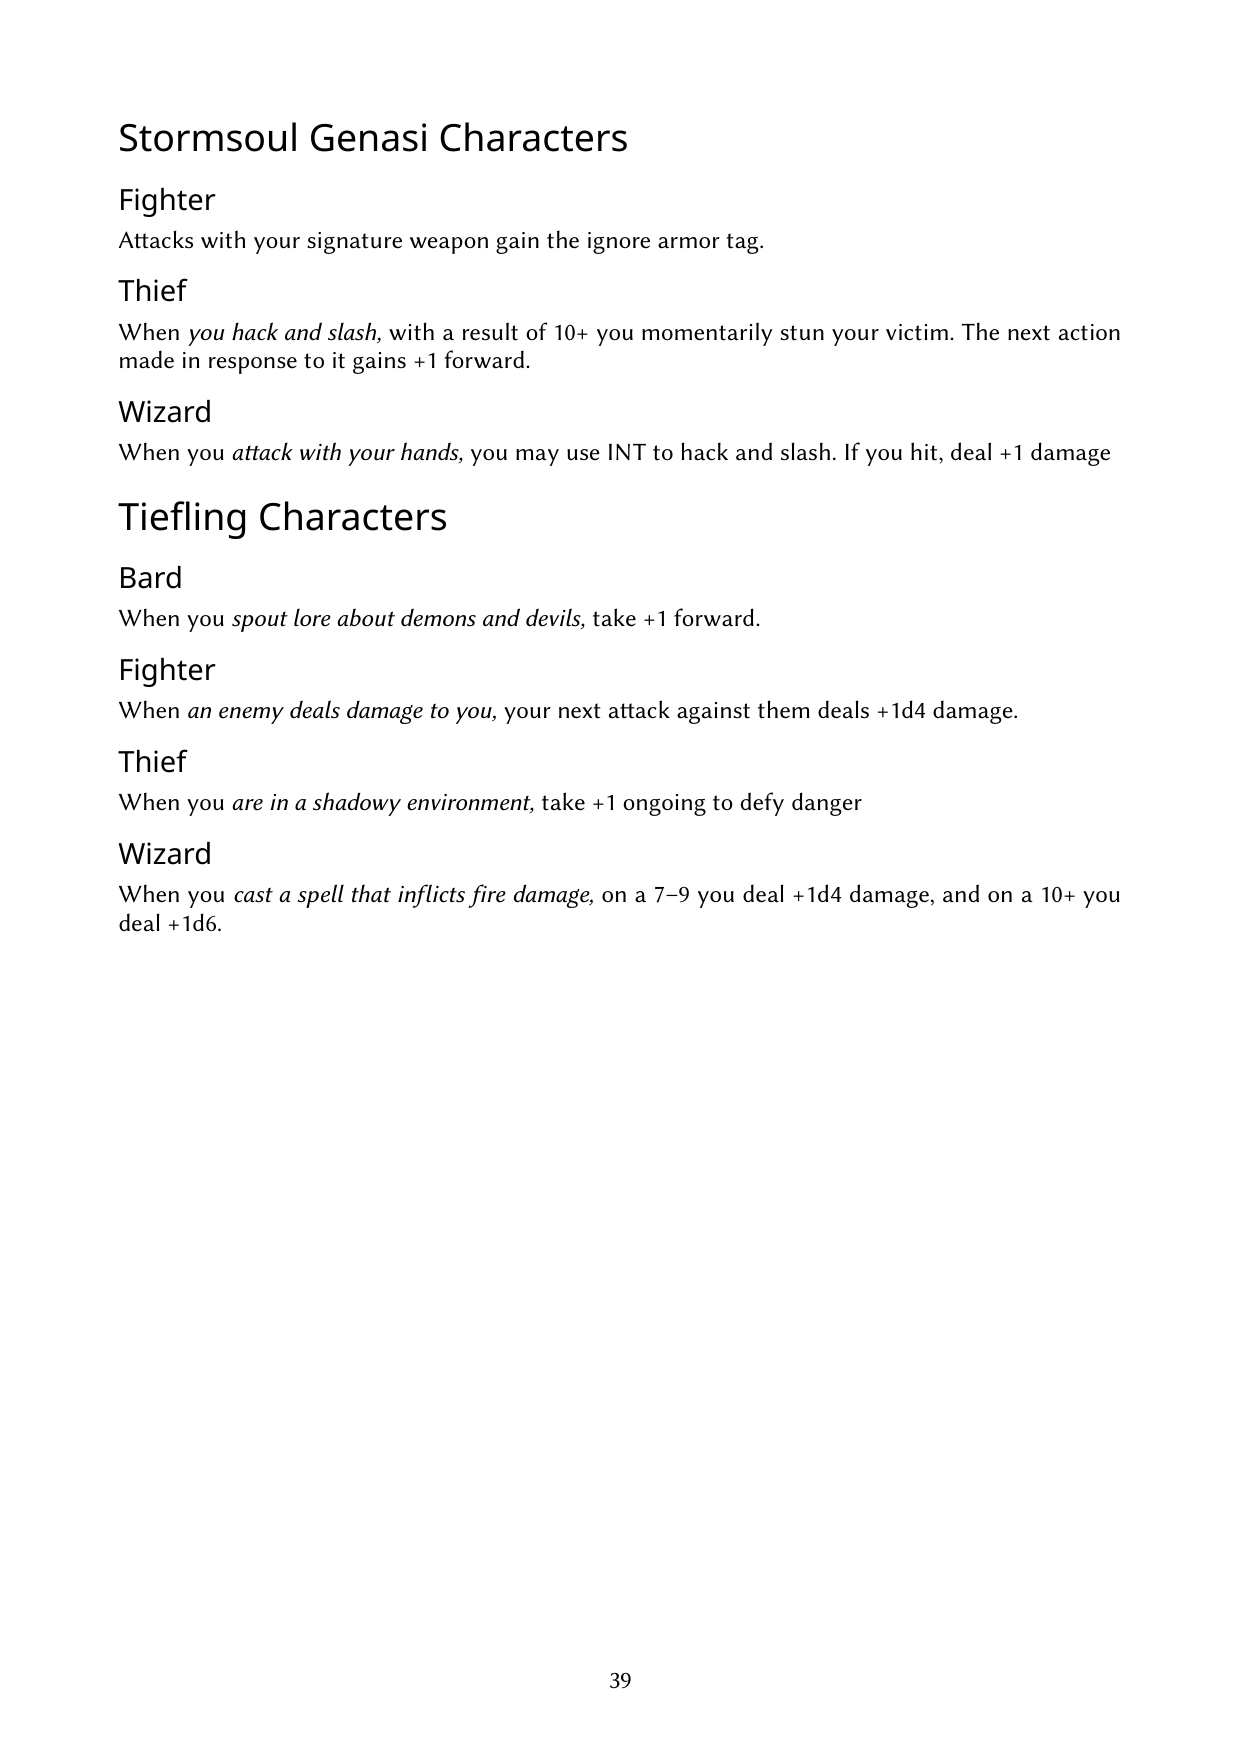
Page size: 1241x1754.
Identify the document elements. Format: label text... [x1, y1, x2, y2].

subtitle Fighter [118, 649, 1122, 689]
subtitle Thief [118, 741, 1122, 781]
subtitle Tiefling Characters [118, 490, 1122, 541]
subtitle Bard [118, 558, 1122, 597]
subtitle Thief [118, 271, 1122, 310]
text When you cast a spell that inflicts fire damage, on a 7–9 you deal +1d4 damage, and on a 10+ you deal +1d6. [118, 880, 1122, 937]
subtitle Wizard [118, 391, 1122, 431]
text When an enemy deals damage to you, your next attack against them deals +1d4 damage. [118, 696, 1122, 725]
text When you hack and slash, with a result of 10+ you momentarily stun your victim. The next action made in response to it gains +1 forward. [118, 317, 1122, 374]
text When you spout lore about demons and devils, take +1 forward. [118, 604, 1122, 633]
text When you are in a shadowy environment, take +1 ongoing to defy danger [118, 788, 1122, 817]
subtitle Fighter [118, 179, 1122, 218]
subtitle Wizard [118, 833, 1122, 873]
text Attacks with your signature weapon gain the ignore armor tag. [118, 226, 1122, 254]
text When you attack with your hands, you may use INT to hack and slash. If you hit, deal +1 damage [118, 438, 1122, 466]
subtitle Stormsoul Genasi Characters [118, 111, 1122, 162]
